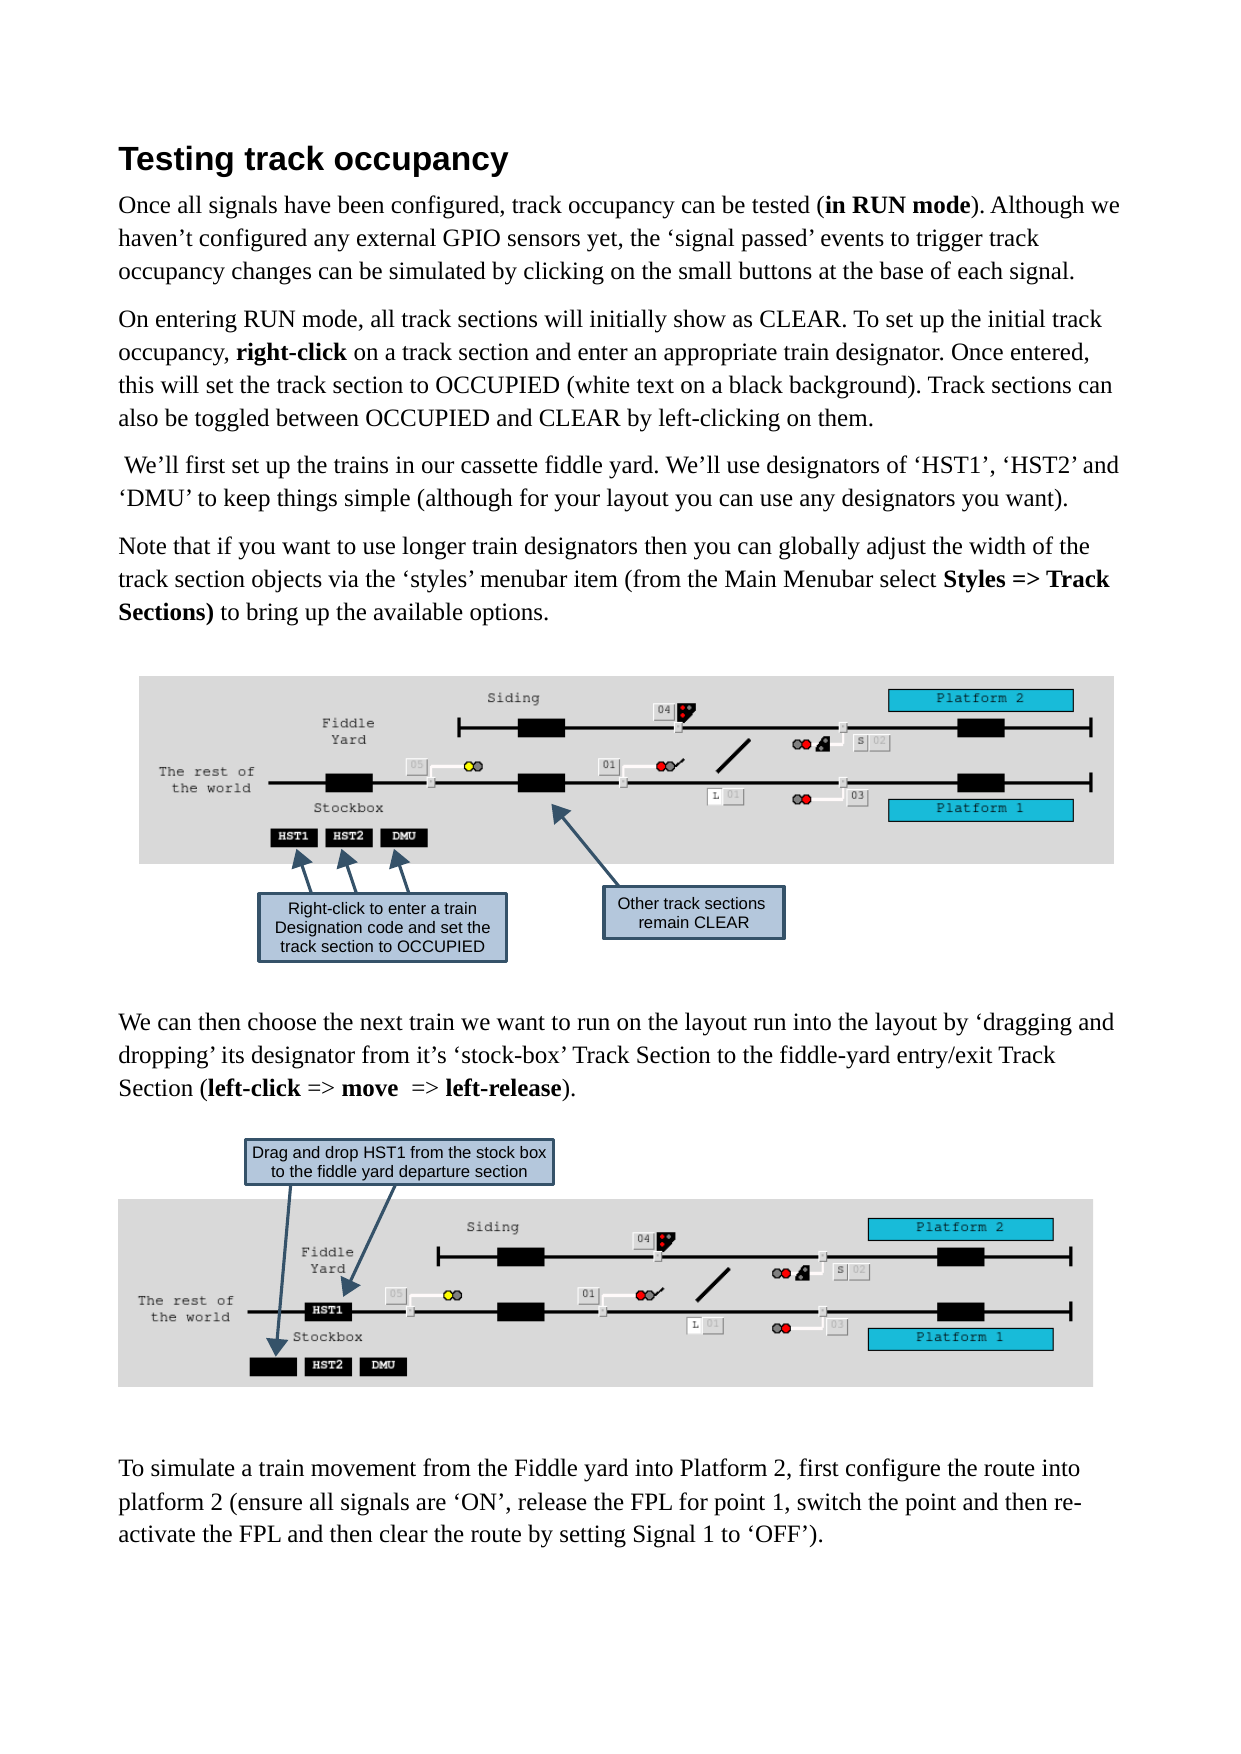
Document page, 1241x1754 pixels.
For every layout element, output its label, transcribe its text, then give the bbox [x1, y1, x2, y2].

text We’ll first set up the trains in our cassette fiddle yard. We’ll use designators of ‘HST1’, ‘HST2’ and ‘DMU’ to keep things simple (although for your layout you can use any designators you want). [118, 450, 1122, 512]
text On entering RUN mode, all track sections will initially show as CLEAR. To set up the initial track occupancy, right-click on a track section and enter an appropriate train designator. Once entered, this will set the track section to OCCUPIED (white text on a black background). Track sections can also be toggled between OCCUPIED and CLEAR by left-clicking on them. [118, 304, 1122, 432]
picture [139, 676, 1114, 864]
picture [118, 1199, 1094, 1387]
text To simulate a train movement from the Fiddle yard into Platform 2, first configure the route into platform 2 (ensure all signals are ‘ON’, release the FPL for point 1, switch the point and then re-activate the FPL and then clear the route by setting Signal 1 to ‘OFF’). [118, 1453, 1122, 1548]
text We can then choose the next train we want to run on the layout run into the layout by ‘dragging and dropping’ its designator from it’s ‘stock-box’ Track Section to the fiddle-yard entry/exit Track Section (left-click => move => left-release). [118, 1007, 1122, 1101]
subtitle Testing track occupancy [118, 139, 1122, 178]
text Note that if you want to use longer train designators then you can globally adjust the width of the track section objects via the ‘styles’ menubar item (from the Main Menubar select Styles => Track Sections) to bring up the available options. [118, 531, 1122, 626]
text Once all signals have been configured, track occupancy can be tested (in RUN mode). Although we haven’t configured any external GPIO sensors yet, the ‘signal passed’ events to trigger track occupancy changes can be simulated by clicking on the small buttons at the base of each signal. [118, 190, 1122, 285]
